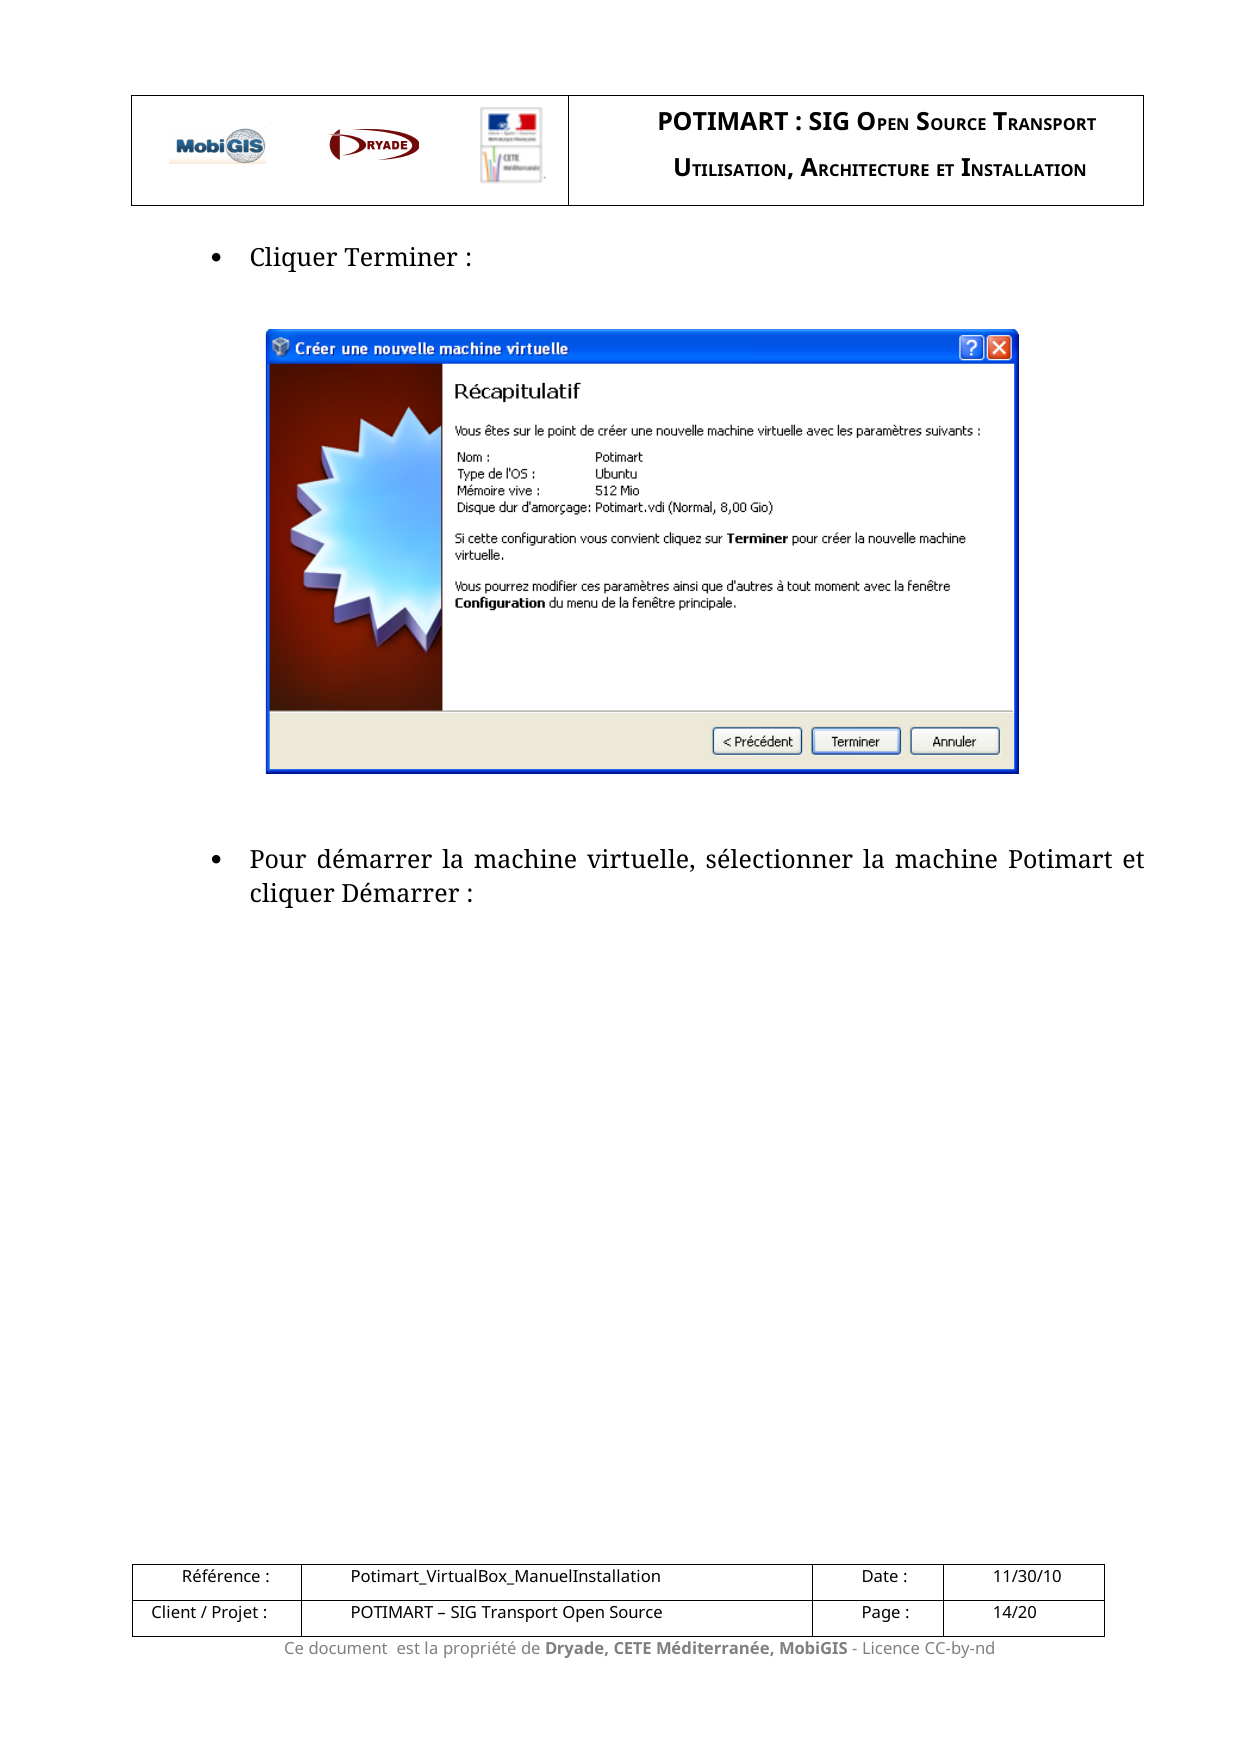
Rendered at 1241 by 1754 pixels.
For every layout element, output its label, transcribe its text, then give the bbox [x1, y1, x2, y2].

picture [169, 127, 266, 164]
picture [479, 106, 546, 185]
list Pour démarrer la machine virtuelle, sélectionner la machine Potimart et cliquer Démarrer : [212, 842, 1146, 909]
picture [328, 129, 419, 160]
list Cliquer Terminer : [212, 239, 1146, 273]
picture [265, 329, 1019, 774]
